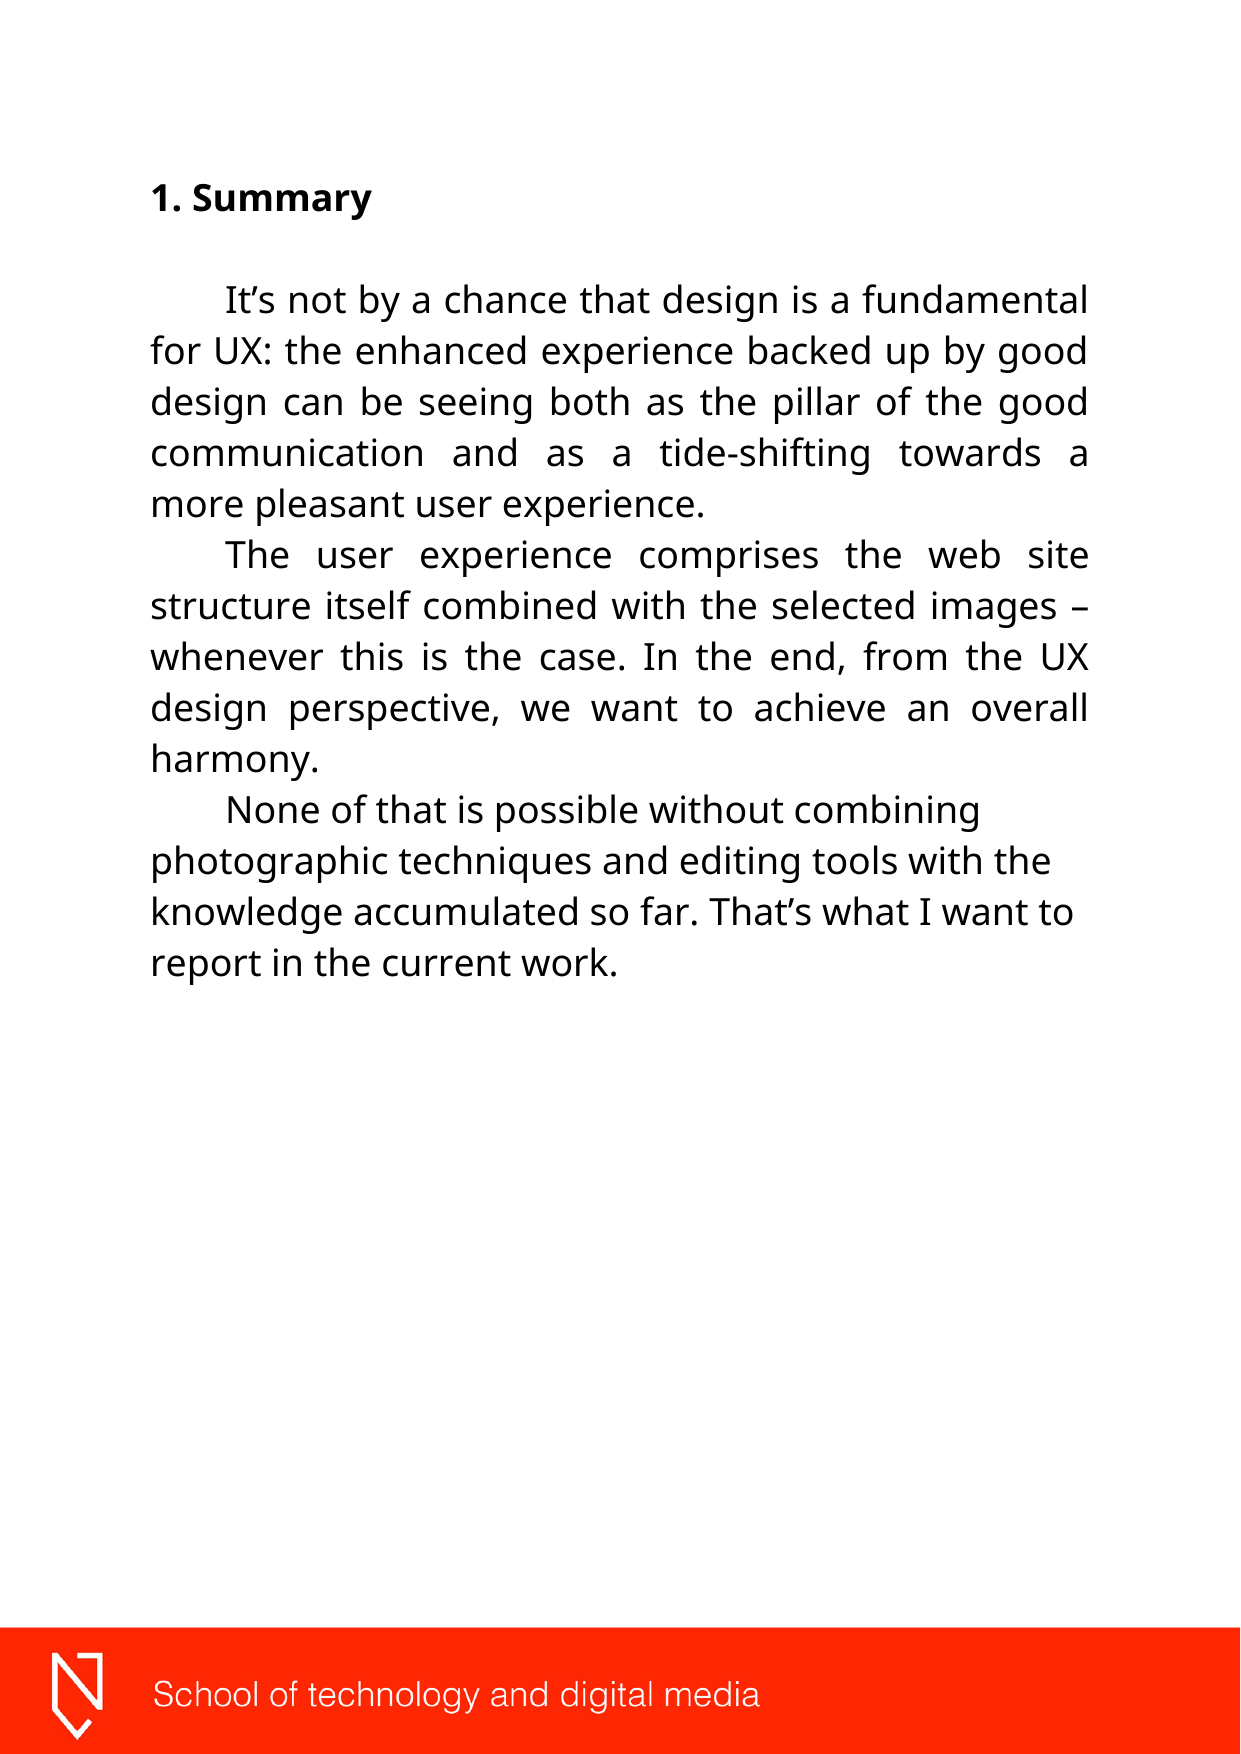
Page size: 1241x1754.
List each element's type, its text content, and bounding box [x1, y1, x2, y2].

text The user experience comprises the web site structure itself combined with the selected images – whenever this is the case. In the end, from the UX design perspective, we want to achieve an overall harmony. [150, 528, 1090, 783]
text None of that is possible without combining photographic techniques and editing tools with the knowledge accumulated so far. That’s what I want to report in the current work. [150, 783, 1090, 987]
subtitle 1. Summary [150, 171, 1090, 222]
picture [0, 1618, 1241, 1754]
text It’s not by a chance that design is a fundamental for UX: the enhanced experience backed up by good design can be seeing both as the pillar of the good communication and as a tide-shifting towards a more pleasant user experience. [150, 273, 1090, 528]
